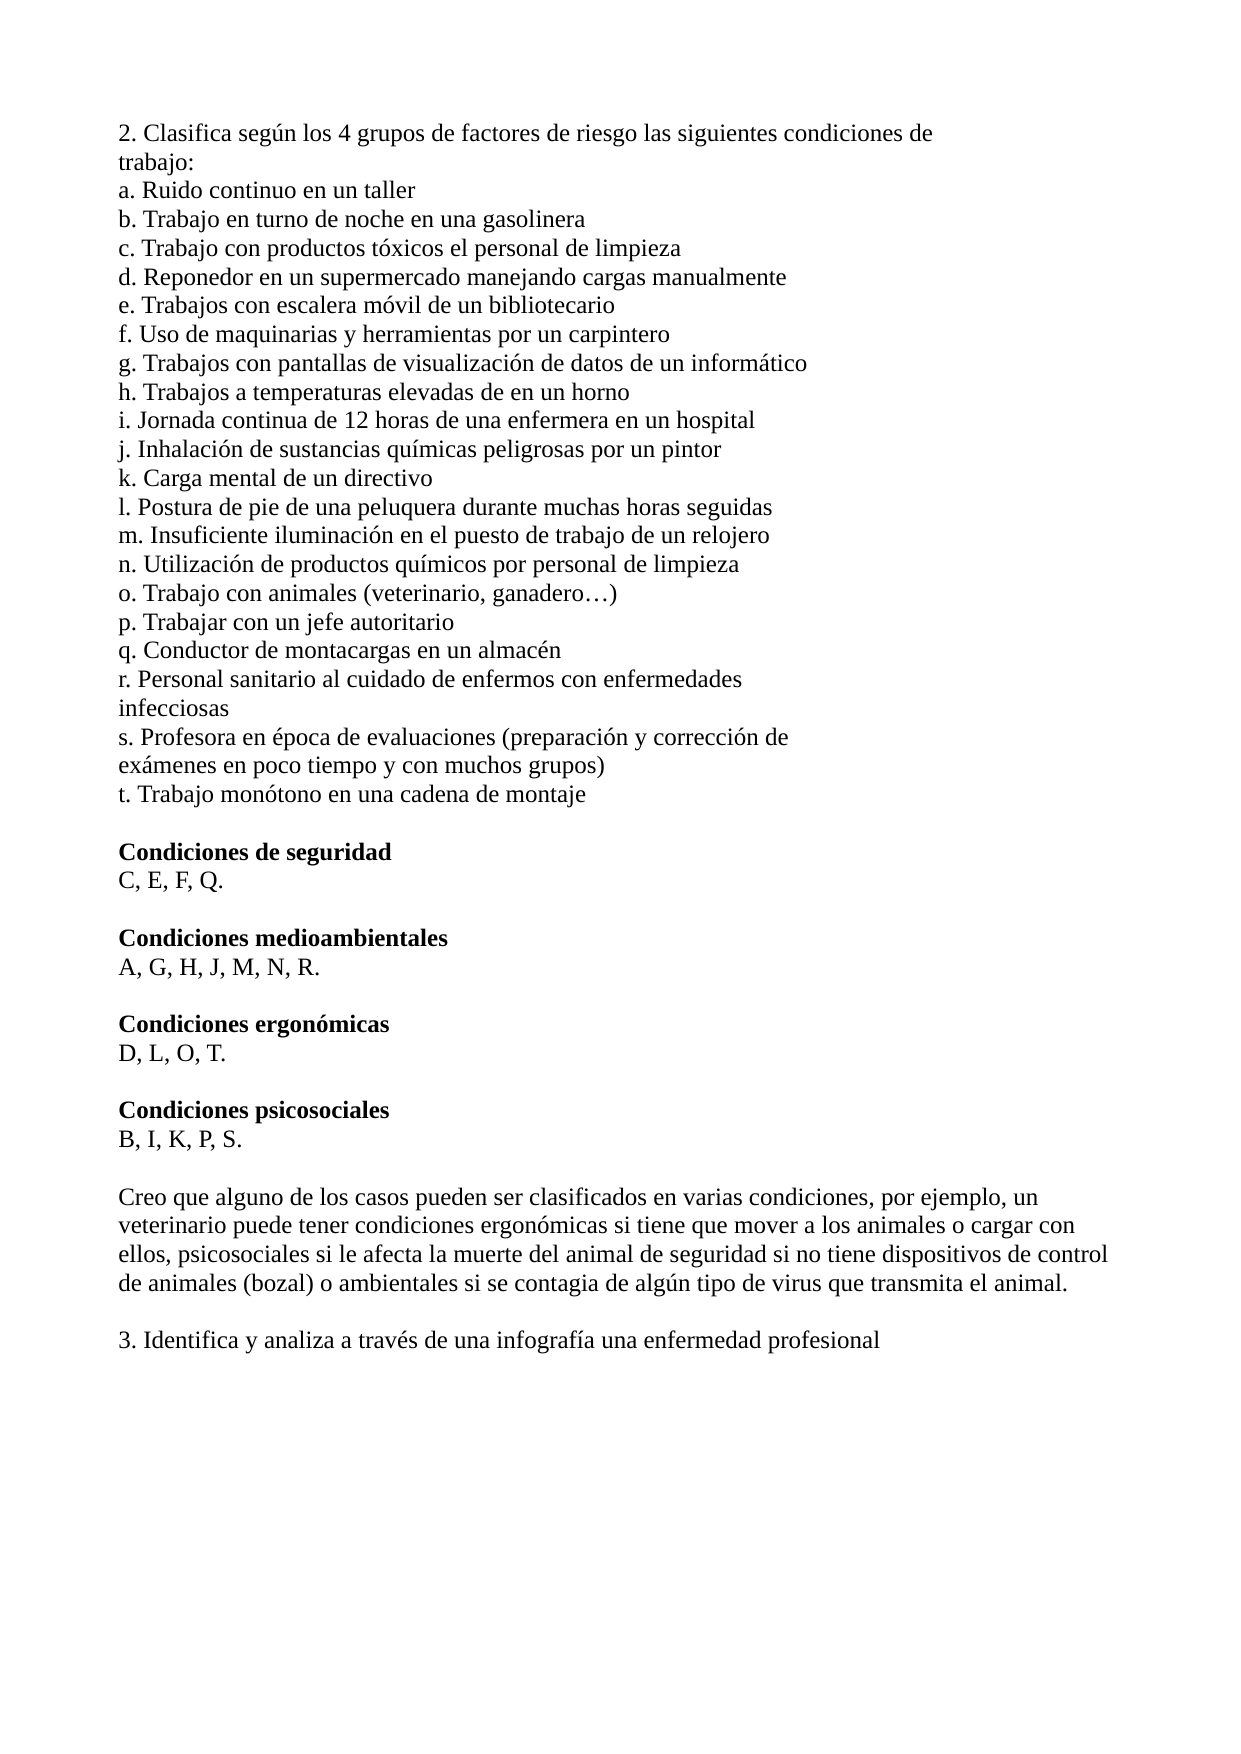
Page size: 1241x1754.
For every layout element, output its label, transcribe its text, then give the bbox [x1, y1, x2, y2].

text Condiciones psicosociales [118, 1096, 1122, 1124]
text f. Uso de maquinarias y herramientas por un carpintero [118, 319, 1122, 348]
text g. Trabajos con pantallas de visualización de datos de un informático [118, 348, 1122, 377]
text t. Trabajo monótono en una cadena de montaje [118, 779, 1122, 808]
text A, G, H, J, M, N, R. [118, 952, 1122, 981]
text m. Insuficiente iluminación en el puesto de trabajo de un relojero [118, 521, 1122, 549]
text h. Trabajos a temperaturas elevadas de en un horno [118, 377, 1122, 406]
text l. Postura de pie de una peluquera durante muchas horas seguidas [118, 492, 1122, 521]
text a. Ruido continuo en un taller [118, 176, 1122, 204]
text j. Inhalación de sustancias químicas peligrosas por un pintor [118, 434, 1122, 463]
text exámenes en poco tiempo y con muchos grupos) [118, 751, 1122, 779]
text trabajo: [118, 147, 1122, 176]
text 3. Identifica y analiza a través de una infografía una enfermedad profesional [118, 1326, 1122, 1354]
text C, E, F, Q. [118, 866, 1122, 894]
text Creo que alguno de los casos pueden ser clasificados en varias condiciones, por ejemplo, un veterinario puede tener condiciones ergonómicas si tiene que mover a los animales o cargar con ellos, psicosociales si le afecta la muerte del animal de seguridad si no tiene dispositivos de control de animales (bozal) o ambientales si se contagia de algún tipo de virus que transmita el animal. [118, 1182, 1122, 1297]
text s. Profesora en época de evaluaciones (preparación y corrección de [118, 722, 1122, 751]
text p. Trabajar con un jefe autoritario [118, 607, 1122, 636]
text c. Trabajo con productos tóxicos el personal de limpieza [118, 233, 1122, 262]
text q. Conductor de montacargas en un almacén [118, 636, 1122, 664]
text r. Personal sanitario al cuidado de enfermos con enfermedades [118, 664, 1122, 693]
text D, L, O, T. [118, 1038, 1122, 1067]
text b. Trabajo en turno de noche en una gasolinera [118, 204, 1122, 233]
text 2. Clasifica según los 4 grupos de factores de riesgo las siguientes condiciones de [118, 118, 1122, 147]
text k. Carga mental de un directivo [118, 463, 1122, 492]
text Condiciones de seguridad [118, 837, 1122, 866]
text e. Trabajos con escalera móvil de un bibliotecario [118, 291, 1122, 319]
text o. Trabajo con animales (veterinario, ganadero…) [118, 578, 1122, 607]
text infecciosas [118, 693, 1122, 722]
text B, I, K, P, S. [118, 1124, 1122, 1153]
text i. Jornada continua de 12 horas de una enfermera en un hospital [118, 406, 1122, 434]
text Condiciones ergonómicas [118, 1009, 1122, 1038]
text d. Reponedor en un supermercado manejando cargas manualmente [118, 262, 1122, 291]
text Condiciones medioambientales [118, 923, 1122, 952]
text n. Utilización de productos químicos por personal de limpieza [118, 549, 1122, 578]
